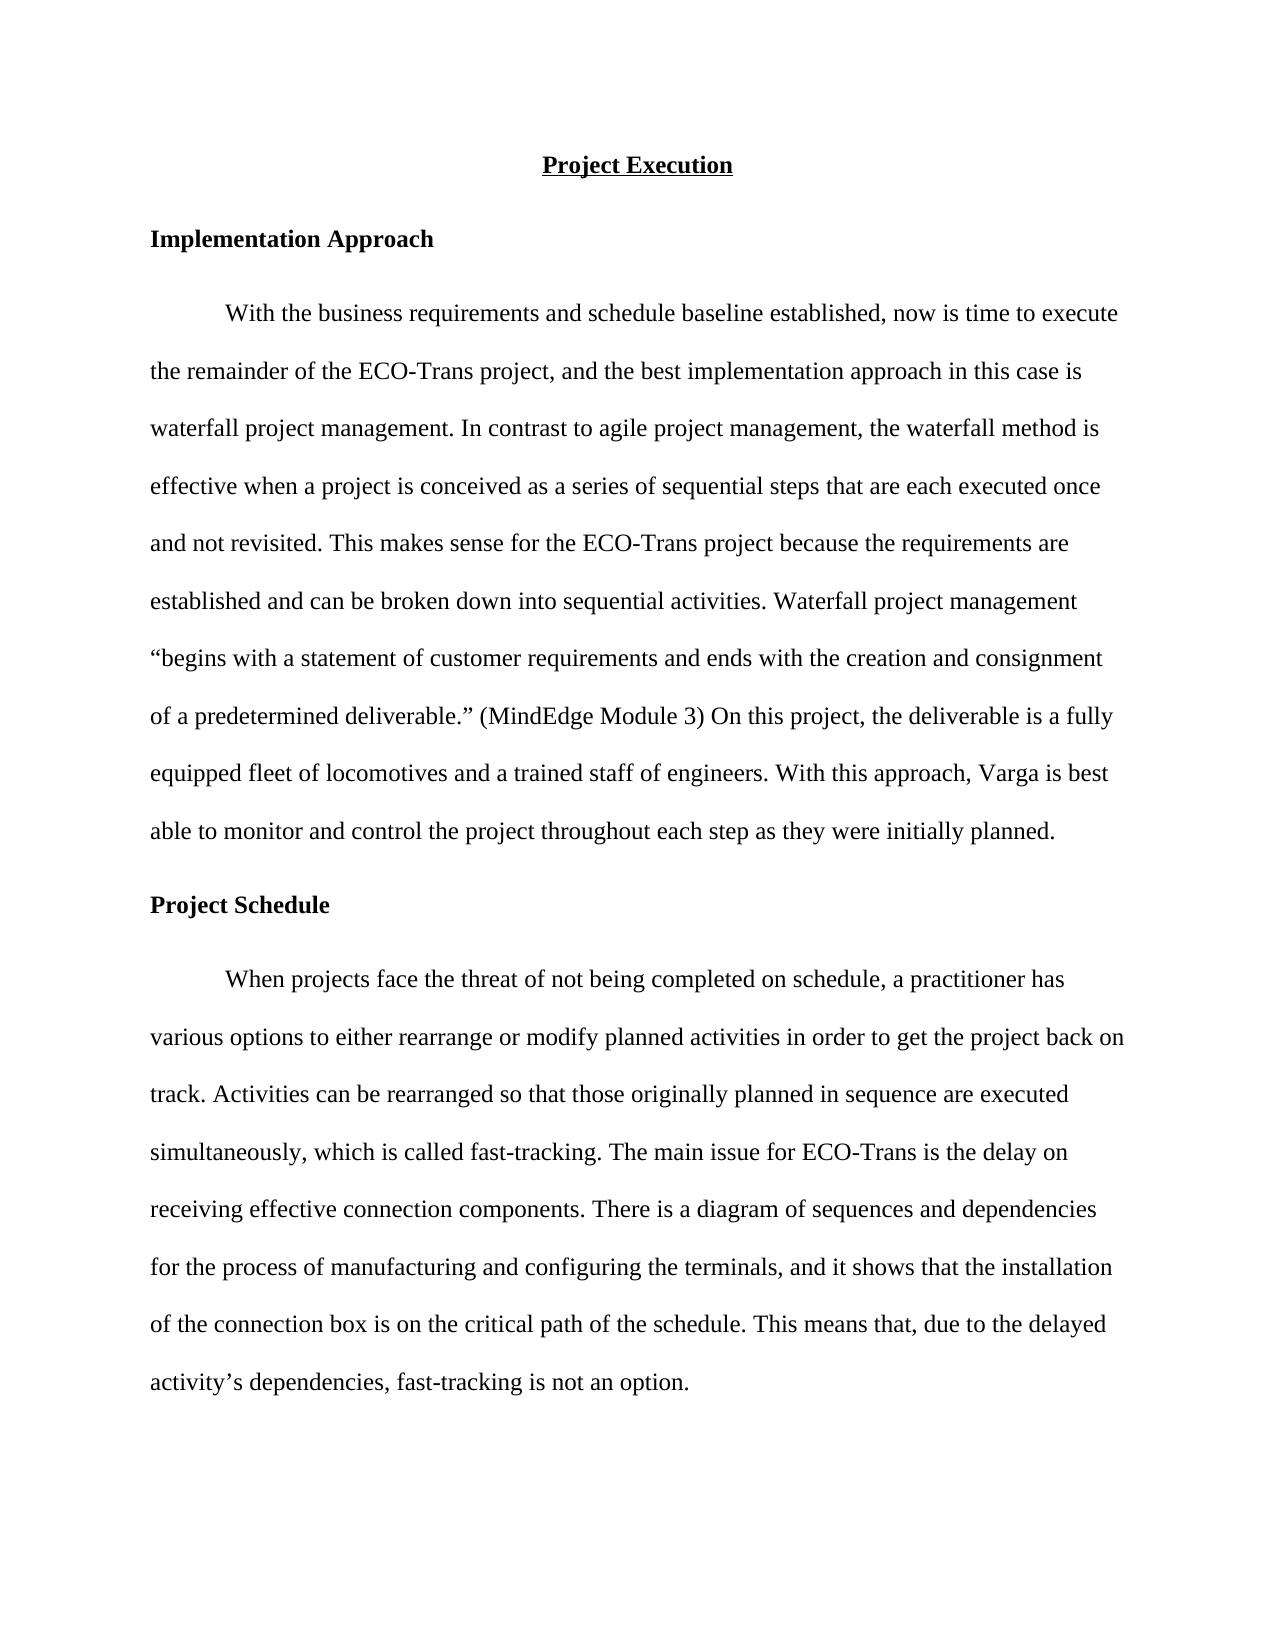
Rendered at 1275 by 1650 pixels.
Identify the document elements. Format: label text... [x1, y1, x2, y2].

text Implementation Approach [150, 224, 1125, 253]
text Project Execution [150, 150, 1125, 179]
text With the business requirements and schedule baseline established, now is time to execute the remainder of the ECO-Trans project, and the best implementation approach in this case is waterfall project management. In contrast to agile project management, the waterfall method is effective when a project is conceived as a series of sequential steps that are each executed once and not revisited. This makes sense for the ECO-Trans project because the requirements are established and can be broken down into sequential activities. Waterfall project management “begins with a statement of customer requirements and ends with the creation and consignment of a predetermined deliverable.” (MindEdge Module 3) On this project, the deliverable is a fully equipped fleet of locomotives and a trained staff of engineers. With this approach, Varga is best able to monitor and control the project throughout each step as they were initially planned. [150, 298, 1125, 844]
text When projects face the threat of not being completed on schedule, a practitioner has various options to either rearrange or modify planned activities in order to get the project back on track. Activities can be rearranged so that those originally planned in sequence are executed simultaneously, which is called fast-tracking. The main issue for ECO-Trans is the delay on receiving effective connection components. There is a diagram of sequences and dependencies for the process of manufacturing and configuring the terminals, and it shows that the installation of the connection box is on the critical path of the schedule. This means that, due to the delayed activity’s dependencies, fast-tracking is not an option. [150, 964, 1125, 1395]
text Project Schedule [150, 890, 1125, 919]
